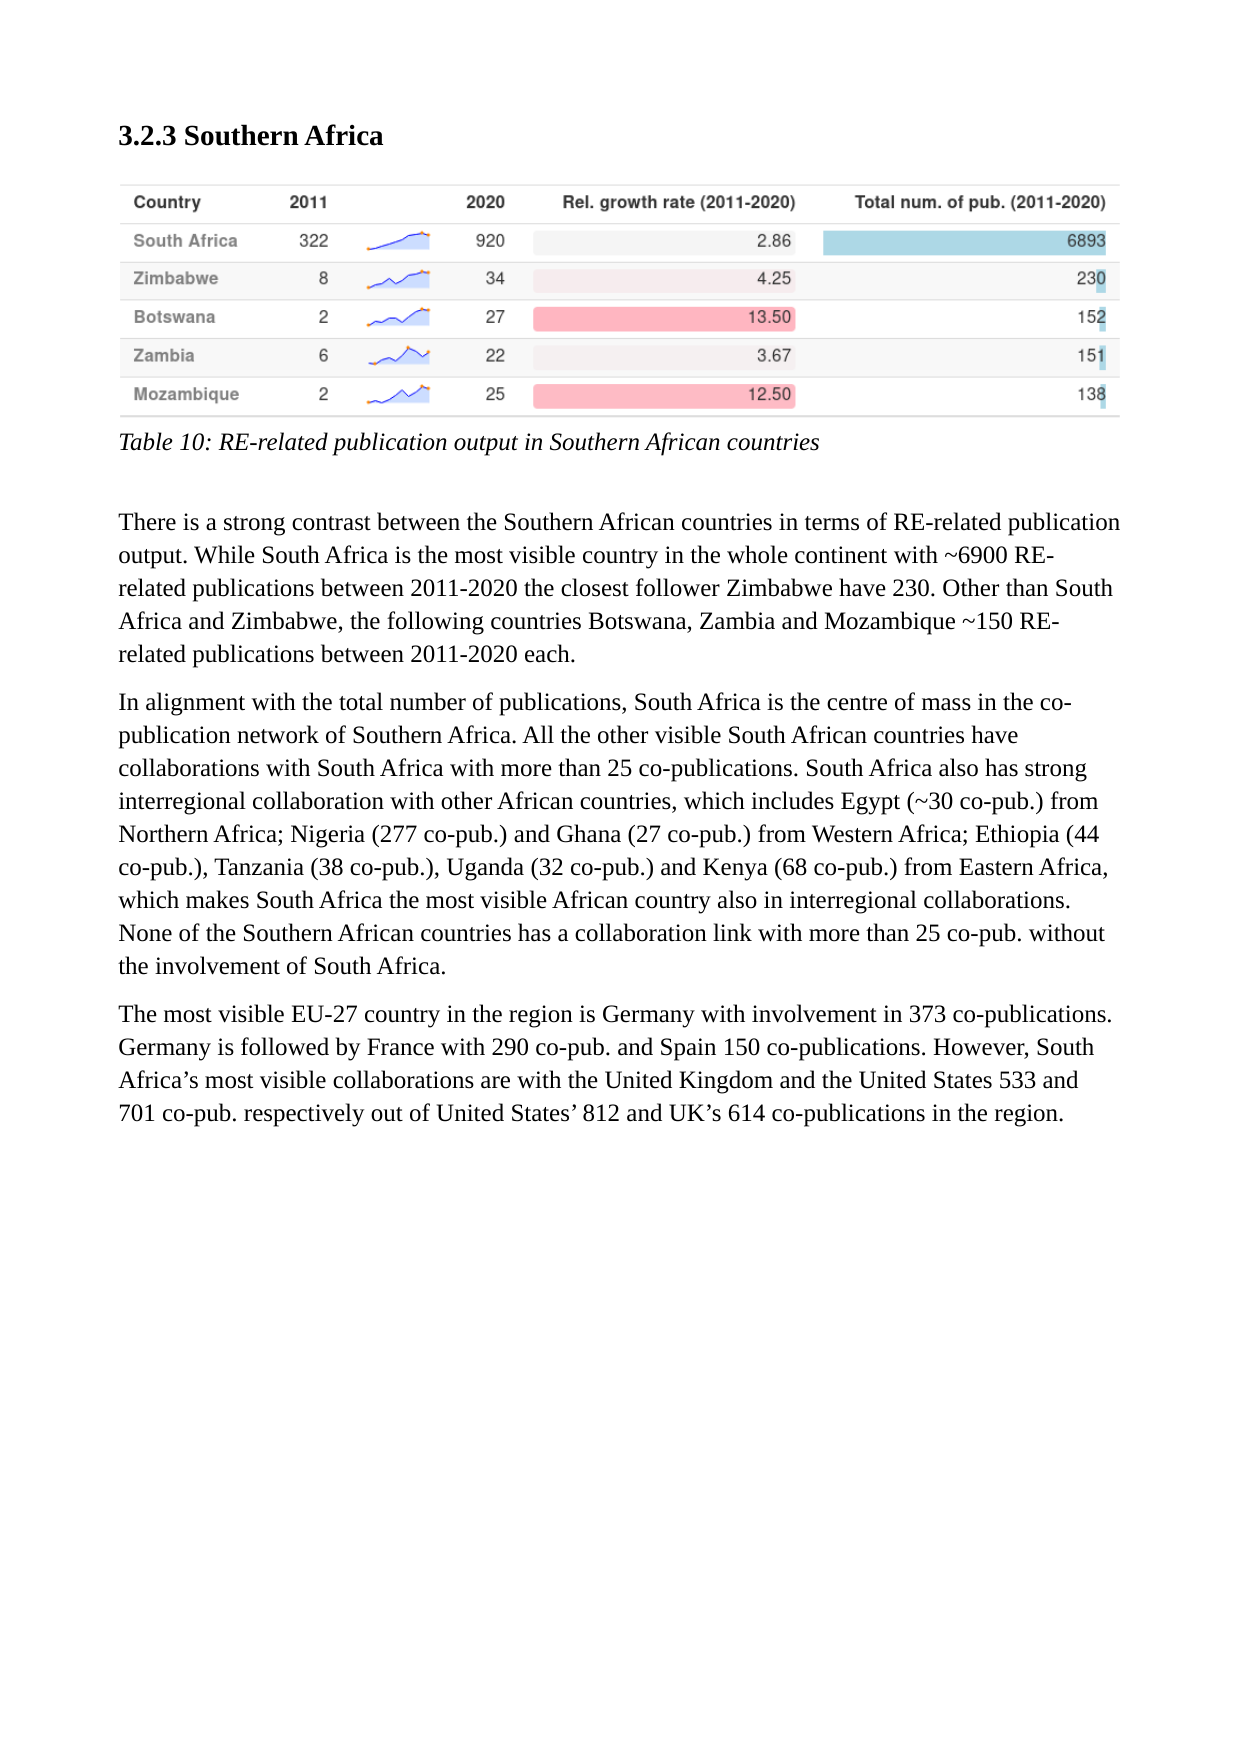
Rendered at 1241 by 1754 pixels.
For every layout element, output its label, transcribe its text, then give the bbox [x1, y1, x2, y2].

text In alignment with the total number of publications, South Africa is the centre of mass in the co-publication network of Southern Africa. All the other visible South African countries have collaborations with South Africa with more than 25 co-publications. South Africa also has strong interregional collaboration with other African countries, which includes Egypt (~30 co-pub.) from Northern Africa; Nigeria (277 co-pub.) and Ghana (27 co-pub.) from Western Africa; Ethiopia (44 co-pub.), Tanzania (38 co-pub.), Uganda (32 co-pub.) and Kenya (68 co-pub.) from Eastern Africa, which makes South Africa the most visible African country also in interregional collaborations. None of the Southern African countries has a collaboration link with more than 25 co-pub. without the involvement of South Africa. [118, 687, 1122, 980]
subtitle 3.2.3 Southern Africa [118, 118, 1122, 152]
text Table 10: RE-related publication output in Southern African countries [118, 427, 1122, 456]
text There is a strong contrast between the Southern African countries in terms of RE-related publication output. While South Africa is the most visible country in the whole continent with ~6900 RE-related publications between 2011-2020 the closest follower Zimbabwe have 230. Other than South Africa and Zimbabwe, the following countries Botswana, Zambia and Mozambique ~150 RE-related publications between 2011-2020 each. [118, 507, 1122, 668]
picture [118, 176, 1123, 427]
text The most visible EU-27 country in the region is Germany with involvement in 373 co-publications. Germany is followed by France with 290 co-pub. and Spain 150 co-publications. However, South Africa’s most visible collaborations are with the United Kingdom and the United States 533 and 701 co-pub. respectively out of United States’ 812 and UK’s 614 co-publications in the region. [118, 999, 1122, 1127]
